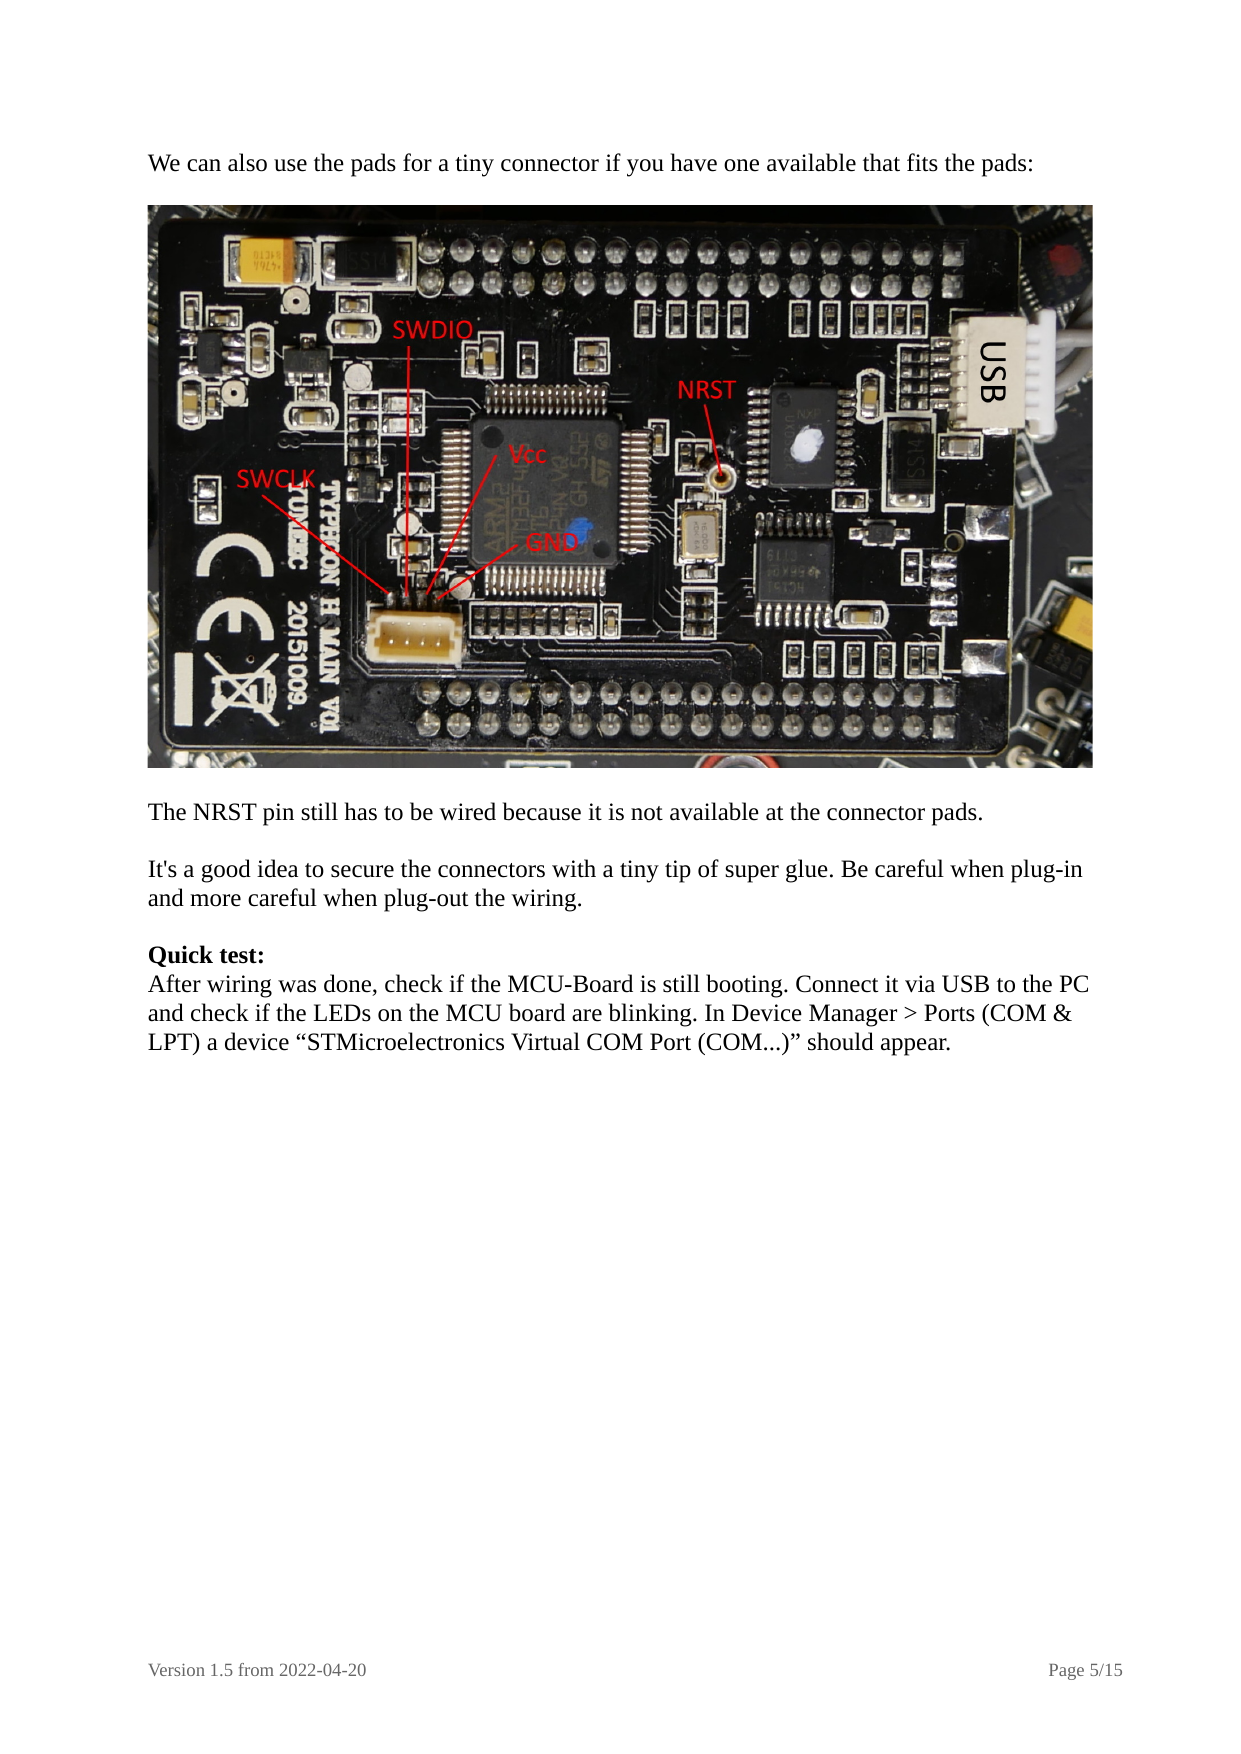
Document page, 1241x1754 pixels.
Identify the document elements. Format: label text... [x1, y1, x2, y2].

text After wiring was done, check if the MCU-Board is still booting. Connect it via USB to the PC and check if the LEDs on the MCU board are blinking. In Device Manager > Ports (COM & LPT) a device “STMicroelectronics Virtual COM Port (COM...)” should appear. [148, 969, 1093, 1055]
text The NRST pin still has to be wired because it is not available at the connector pads. [148, 797, 1093, 825]
picture [147, 205, 1093, 768]
text Quick test: [148, 940, 1093, 969]
text It's a good idea to secure the connectors with a tiny tip of super glue. Be careful when plug-in and more careful when plug-out the wiring. [148, 854, 1093, 912]
text We can also use the pads for a tiny connector if you have one available that fits the pads: [148, 148, 1093, 176]
